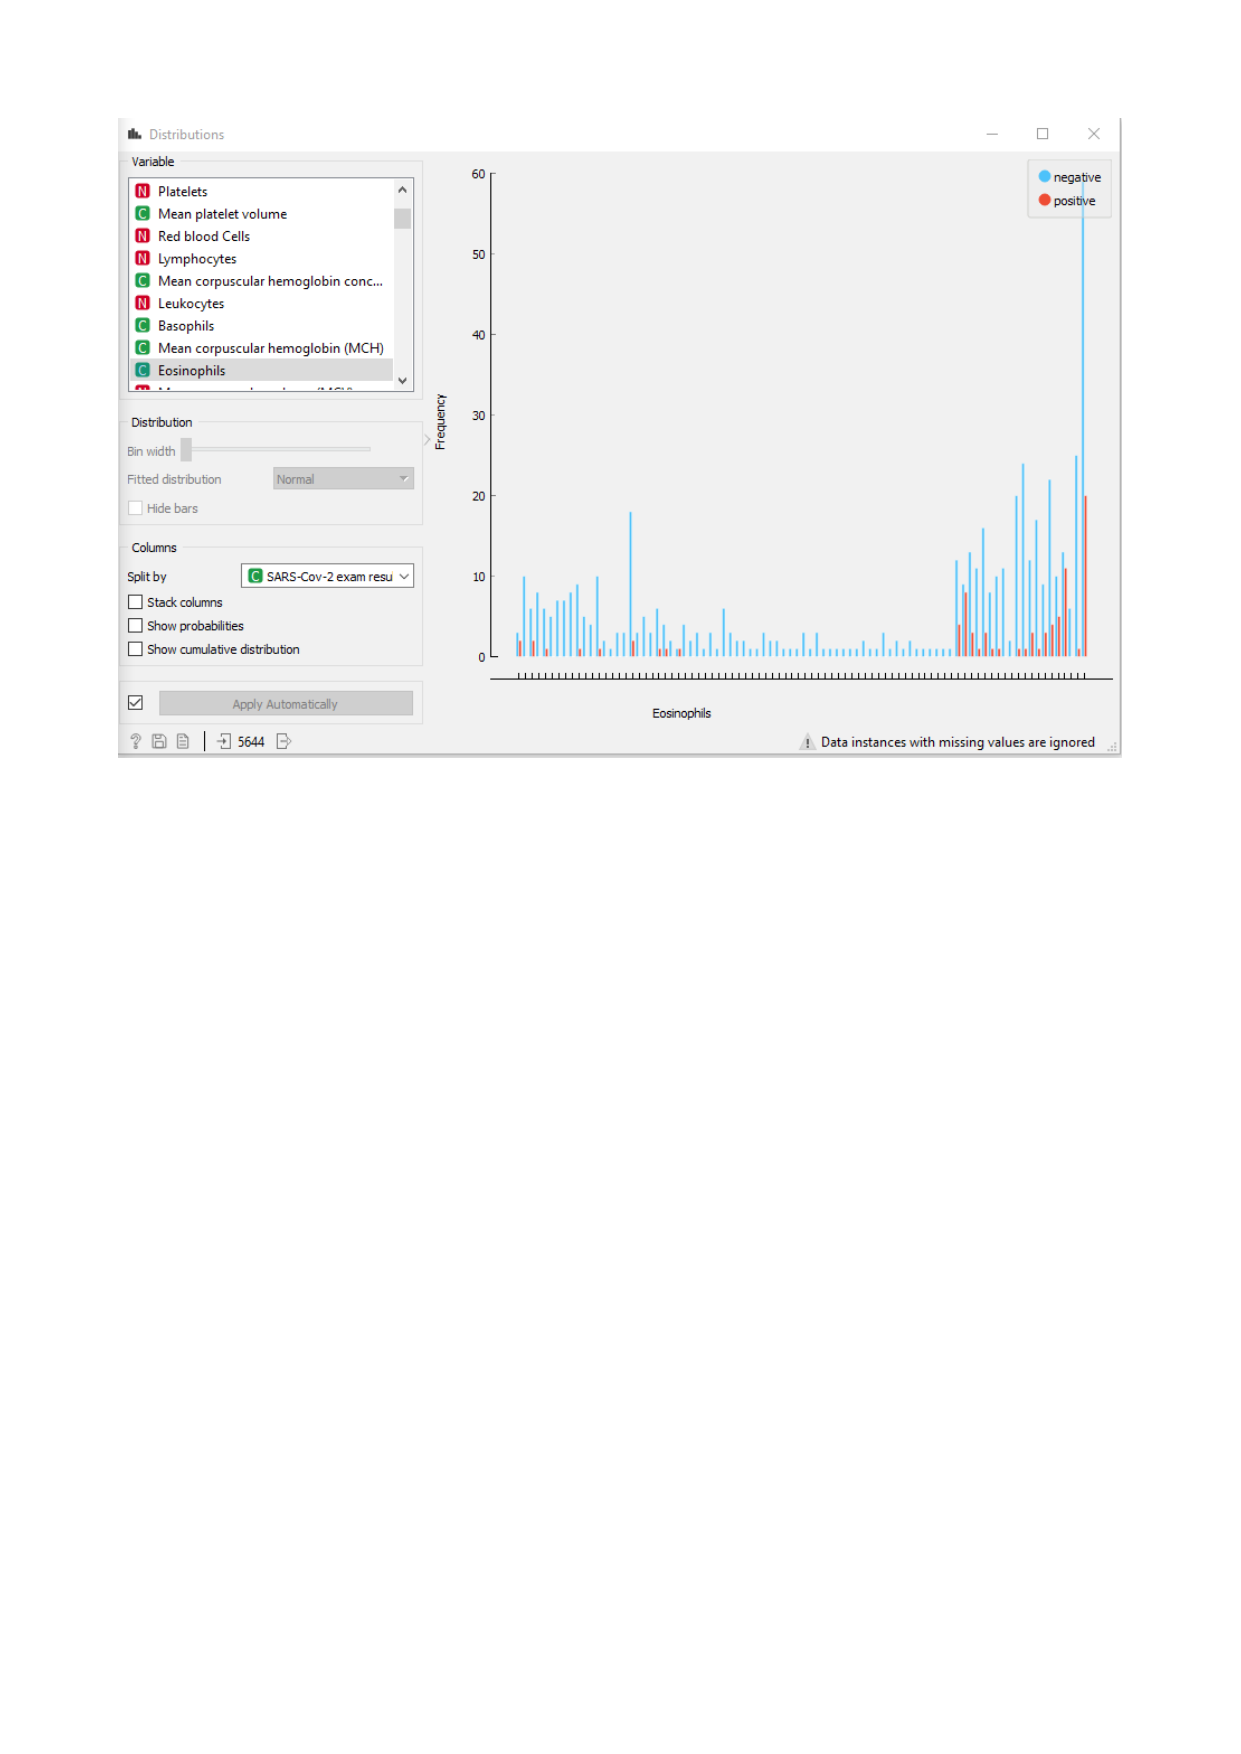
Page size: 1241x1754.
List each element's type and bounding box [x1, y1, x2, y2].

picture [118, 118, 1122, 758]
